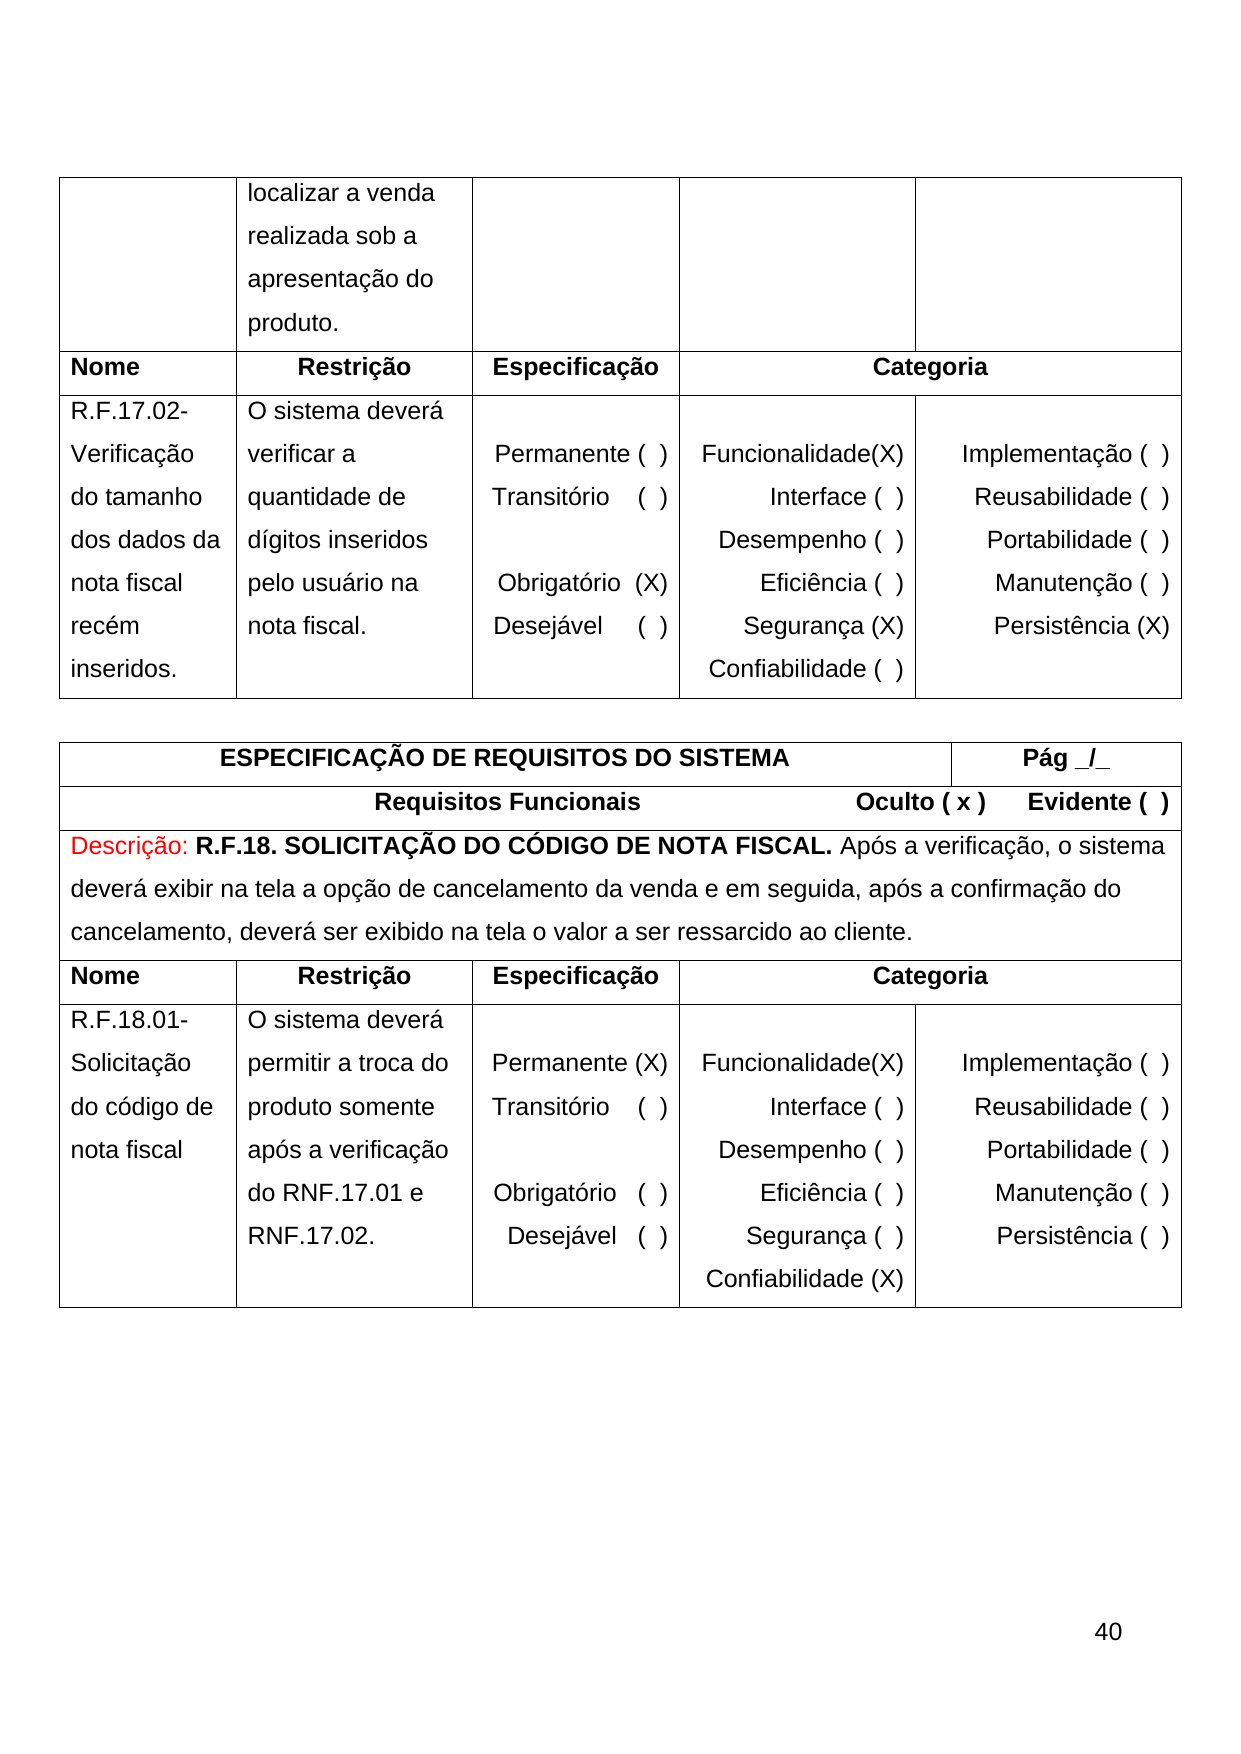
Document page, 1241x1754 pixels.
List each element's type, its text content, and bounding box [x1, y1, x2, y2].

table_cell R.F.18.01- Solicitação do código de nota fiscal [60, 1005, 236, 1307]
table_cell [60, 178, 236, 351]
table_cell Especificação [473, 352, 679, 395]
table_cell O sistema deverá permitir a troca do produto somente após a verificação do RNF.17.01 e RNF.17.02. [237, 1005, 472, 1307]
table_cell Requisitos Funcionais Oculto ( x ) Evidente ( ) [60, 787, 1181, 830]
table_cell localizar a venda realizada sob a apresentação do produto. [237, 178, 472, 351]
table_cell [473, 178, 679, 351]
table_cell Permanente ( ) Transitório ( ) Obrigatório (X) Desejável ( ) [473, 396, 679, 697]
table_cell Funcionalidade(X) Interface ( ) Desempenho ( ) Eficiência ( ) Segurança (X) Confiabilidade ( ) [680, 396, 915, 697]
table_cell R.F.17.02- Verificação do tamanho dos dados da nota fiscal recém inseridos. [60, 396, 236, 697]
table_cell Especificação [473, 961, 679, 1004]
table_cell Categoria [680, 352, 1181, 395]
table_cell Permanente (X) Transitório ( ) Obrigatório ( ) Desejável ( ) [473, 1005, 679, 1307]
table_cell Nome [60, 961, 236, 1004]
table_cell Funcionalidade(X) Interface ( ) Desempenho ( ) Eficiência ( ) Segurança ( ) Confiabilidade (X) [680, 1005, 915, 1307]
table_cell Implementação ( ) Reusabilidade ( ) Portabilidade ( ) Manutenção ( ) Persistência ( ) [916, 1005, 1181, 1307]
table_header ESPECIFICAÇÃO DE REQUISITOS DO SISTEMA [60, 743, 951, 786]
table_cell Nome [60, 352, 236, 395]
table_cell Implementação ( ) Reusabilidade ( ) Portabilidade ( ) Manutenção ( ) Persistência (X) [916, 396, 1181, 697]
table_cell [680, 178, 915, 351]
table_cell Restrição [237, 352, 472, 395]
table_cell Descrição: R.F.18. SOLICITAÇÃO DO CÓDIGO DE NOTA FISCAL. Após a verificação, o sistema deverá exibir na tela a opção de cancelamento da venda e em seguida, após a confirmação do cancelamento, deverá ser exibido na tela o valor a ser ressarcido ao cliente. [60, 831, 1181, 960]
table_header Pág _/_ [952, 743, 1181, 786]
table_cell Restrição [237, 961, 472, 1004]
table_cell O sistema deverá verificar a quantidade de dígitos inseridos pelo usuário na nota fiscal. [237, 396, 472, 697]
table_cell Categoria [680, 961, 1181, 1004]
table_cell [916, 178, 1181, 351]
